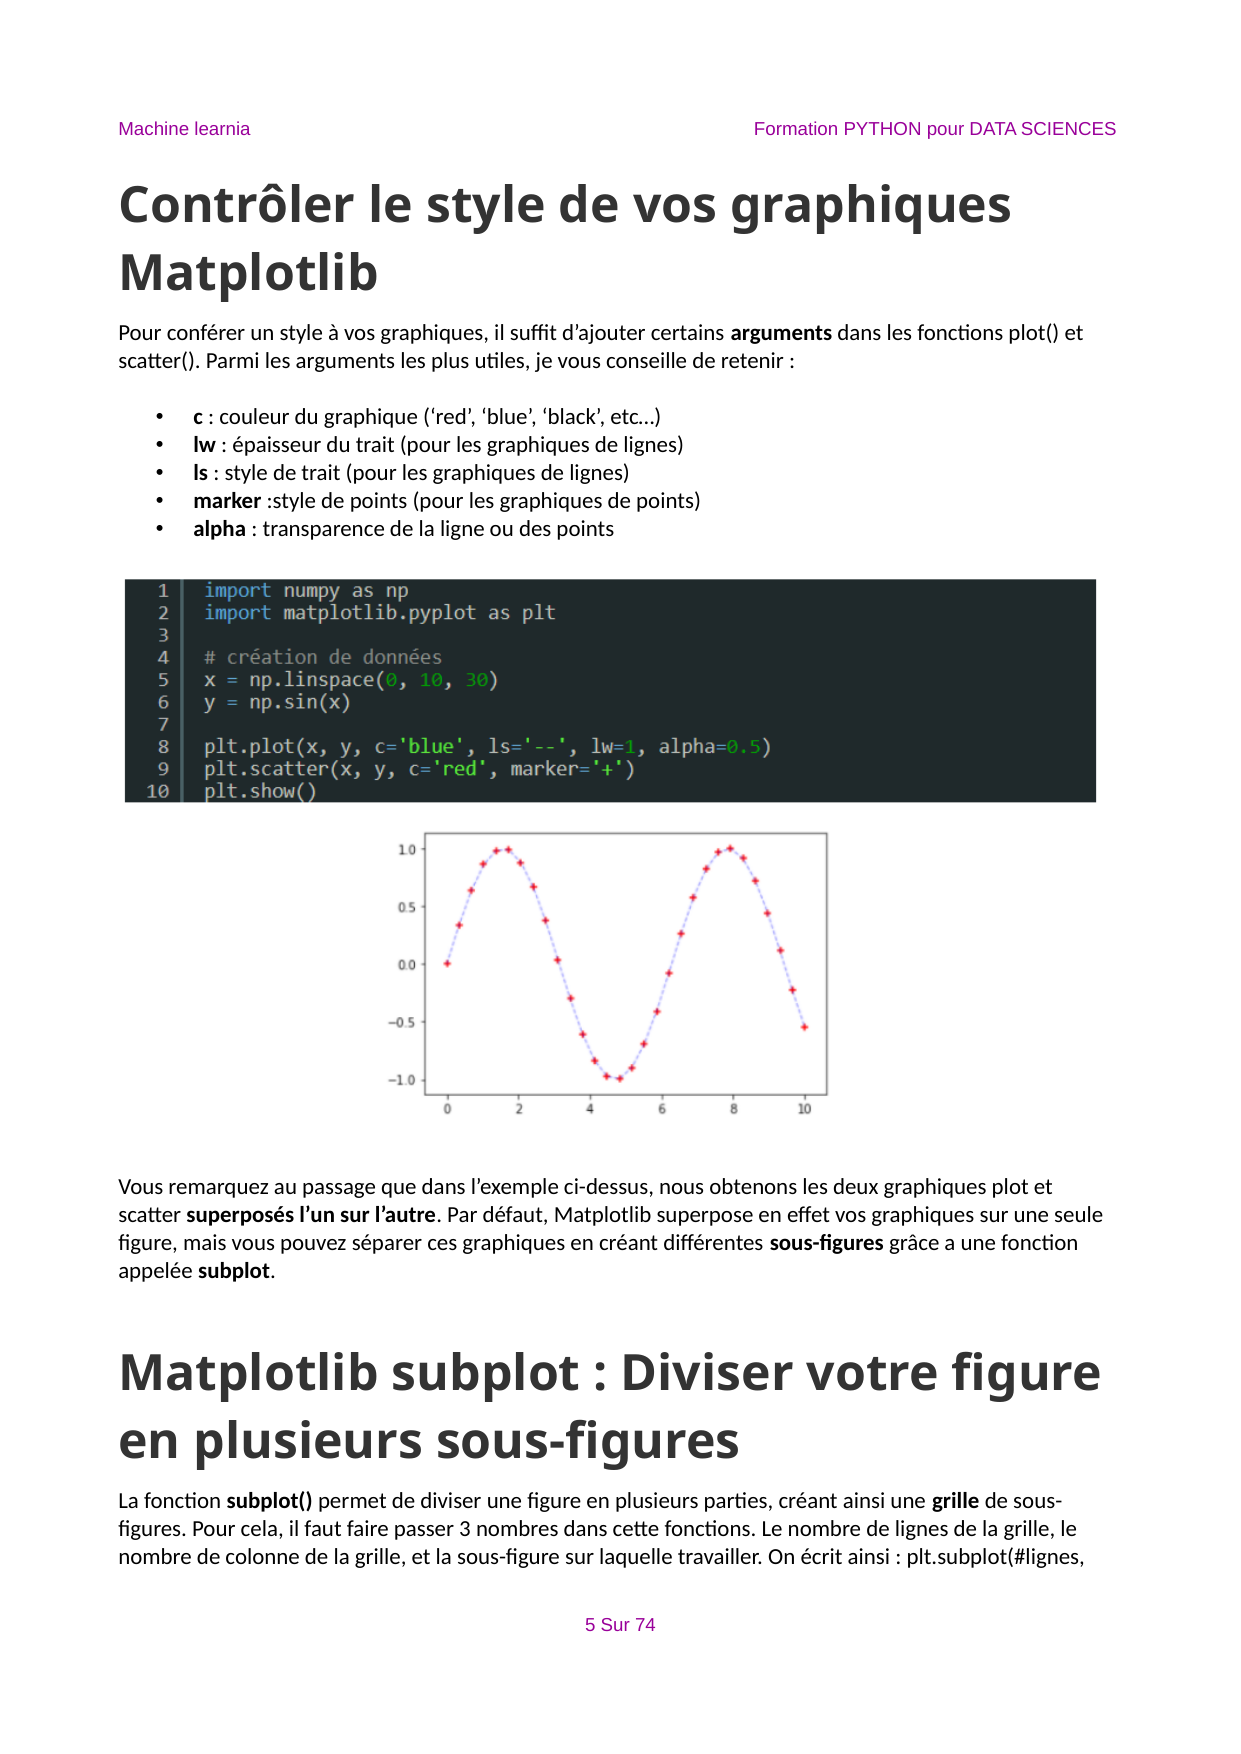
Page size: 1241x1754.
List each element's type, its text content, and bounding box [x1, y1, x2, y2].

picture [118, 570, 1122, 1144]
list marker :style de points (pour les graphiques de points) [156, 486, 1122, 514]
text La fonction subplot() permet de diviser une figure en plusieurs parties, créant ainsi une grille de sous-figures. Pour cela, il faut faire passer 3 nombres dans cette fonctions. Le nombre de lignes de la grille, le nombre de colonne de la grille, et la sous-figure sur laquelle travailler. On écrit ainsi : plt.subplot(#lignes, [118, 1486, 1122, 1570]
subtitle Matplotlib subplot : Diviser votre figure en plusieurs sous-figures [118, 1337, 1122, 1473]
text Vous remarquez au passage que dans l’exemple ci-dessus, nous obtenons les deux graphiques plot et scatter superposés l’un sur l’autre. Par défaut, Matplotlib superpose en effet vos graphiques sur une seule figure, mais vous pouvez séparer ces graphiques en créant différentes sous-figures grâce a une fonction appelée subplot. [118, 1172, 1122, 1284]
list lw : épaisseur du trait (pour les graphiques de lignes) [156, 430, 1122, 458]
list alpha : transparence de la ligne ou des points [156, 514, 1122, 542]
text Pour conférer un style à vos graphiques, il suffit d’ajouter certains arguments dans les fonctions plot() et scatter(). Parmi les arguments les plus utiles, je vous conseille de retenir : [118, 318, 1122, 374]
list ls : style de trait (pour les graphiques de lignes) [156, 458, 1122, 486]
list c : couleur du graphique (‘red’, ‘blue’, ‘black’, etc…) [156, 402, 1122, 430]
subtitle Contrôler le style de vos graphiques Matplotlib [118, 169, 1122, 305]
